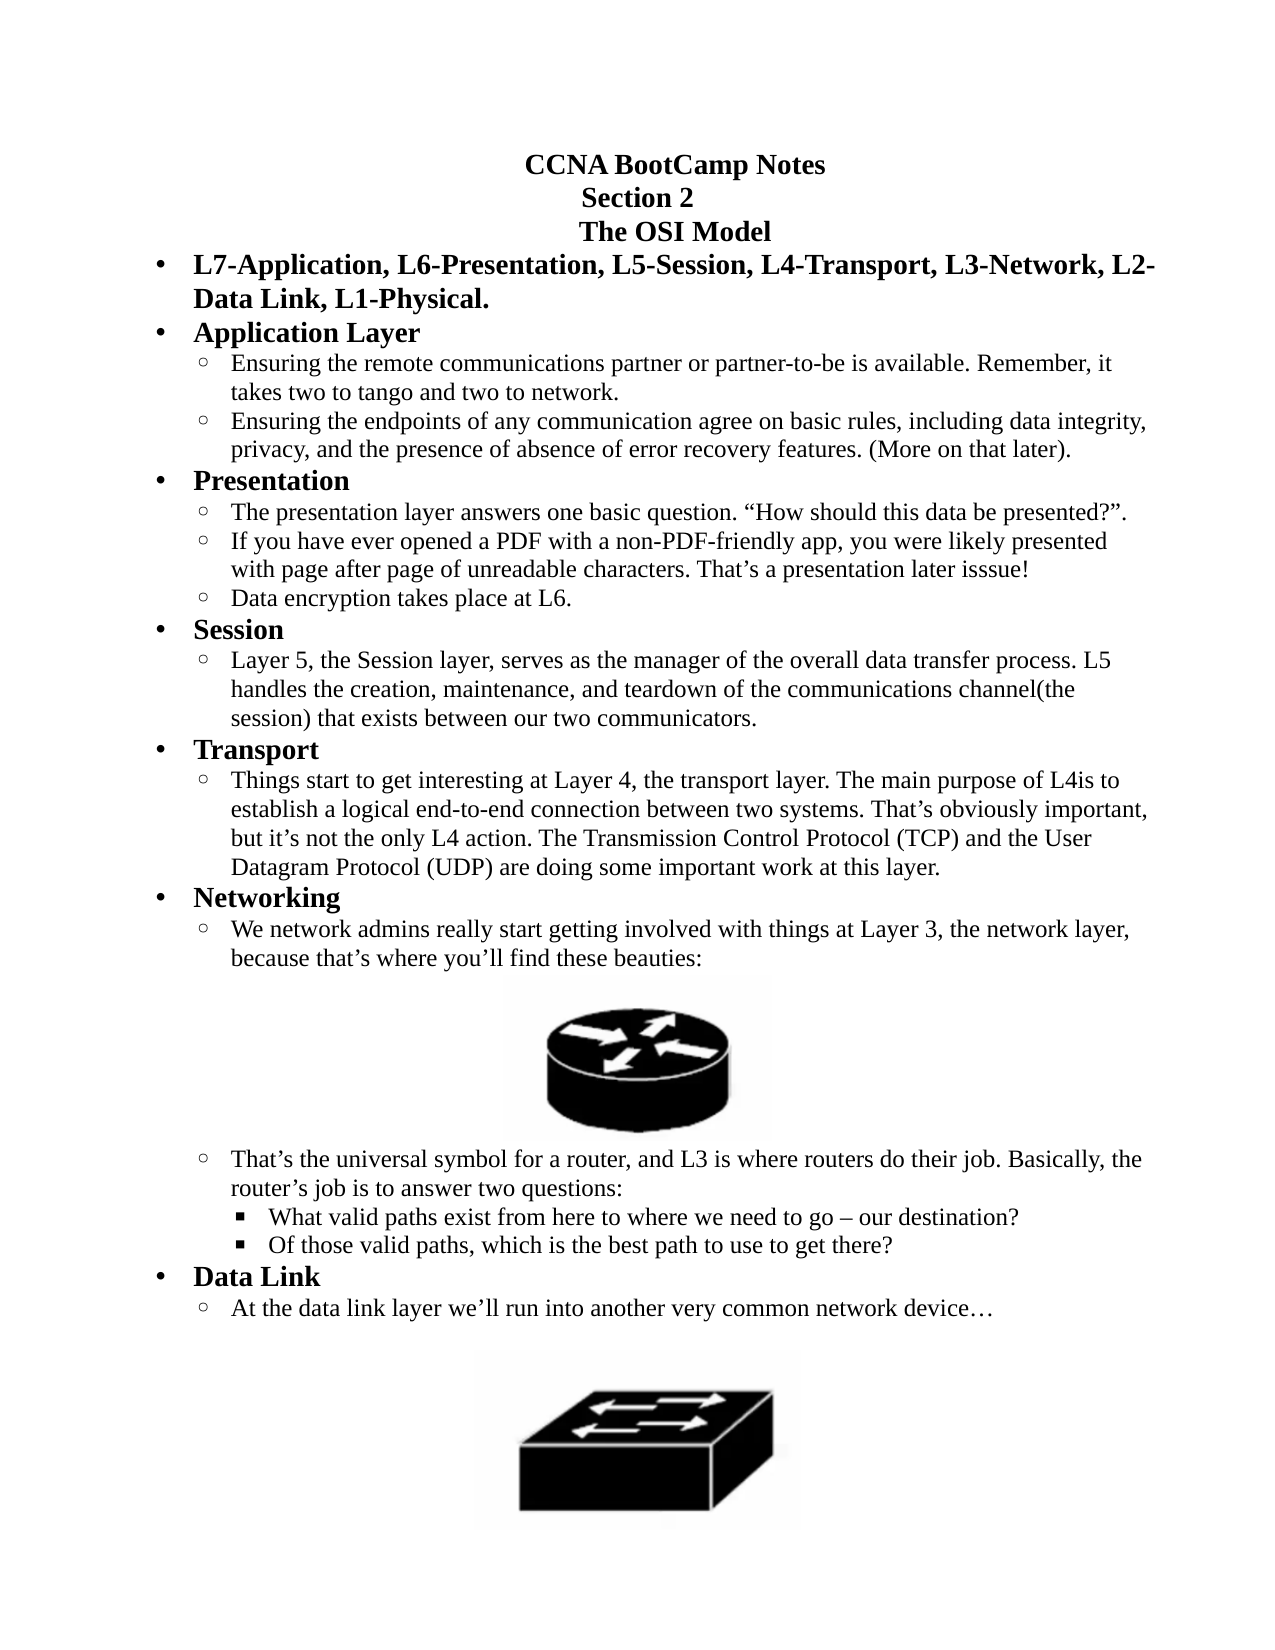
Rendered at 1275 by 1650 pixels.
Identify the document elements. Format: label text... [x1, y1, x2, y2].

picture [503, 975, 772, 1141]
list That’s the universal symbol for a router, and L3 is where routers do their job. Basically, the router’s job is to answer two questions: [193, 1144, 1157, 1202]
list Data encryption takes place at L6. [193, 583, 1157, 612]
list Transport [156, 732, 1157, 766]
list At the data link layer we’ll run into another very common network device… [193, 1293, 1157, 1322]
list Ensuring the endpoints of any communication agree on basic rules, including data integrity, privacy, and the presence of absence of error recovery features. (More on that later). [193, 406, 1157, 463]
list CCNA BootCamp Notes [156, 147, 1157, 180]
list Presentation [156, 463, 1157, 497]
picture [473, 1350, 802, 1530]
text Section 2 [118, 180, 1157, 214]
list Of those valid paths, which is the best path to use to get there? [231, 1230, 1157, 1259]
list We network admins really start getting involved with things at Layer 3, the network layer, because that’s where you’ll find these beauties: [193, 914, 1157, 972]
list Data Link [156, 1259, 1157, 1293]
list Things start to get interesting at Layer 4, the transport layer. The main purpose of L4is to establish a logical end-to-end connection between two systems. That’s obviously important, but it’s not the only L4 action. The Transmission Control Protocol (TCP) and the User Datagram Protocol (UDP) are doing some important work at this layer. [193, 766, 1157, 881]
list If you have ever opened a PDF with a non-PDF-friendly app, you were likely presented with page after page of unreadable characters. That’s a presentation later isssue! [193, 526, 1157, 583]
list The presentation layer answers one basic question. “How should this data be presented?”. [193, 497, 1157, 526]
list Session [156, 612, 1157, 646]
list What valid paths exist from here to where we need to go – our destination? [231, 1202, 1157, 1230]
list Layer 5, the Session layer, serves as the manager of the overall data transfer process. L5 handles the creation, maintenance, and teardown of the communications channel(the session) that exists between our two communicators. [193, 646, 1157, 732]
list L7-Application, L6-Presentation, L5-Session, L4-Transport, L3-Network, L2-Data Link, L1-Physical. [156, 247, 1157, 315]
list Networking [156, 881, 1157, 914]
list The OSI Model [156, 214, 1157, 247]
list Ensuring the remote communications partner or partner-to-be is available. Remember, it takes two to tango and two to network. [193, 348, 1157, 406]
list Application Layer [156, 315, 1157, 348]
